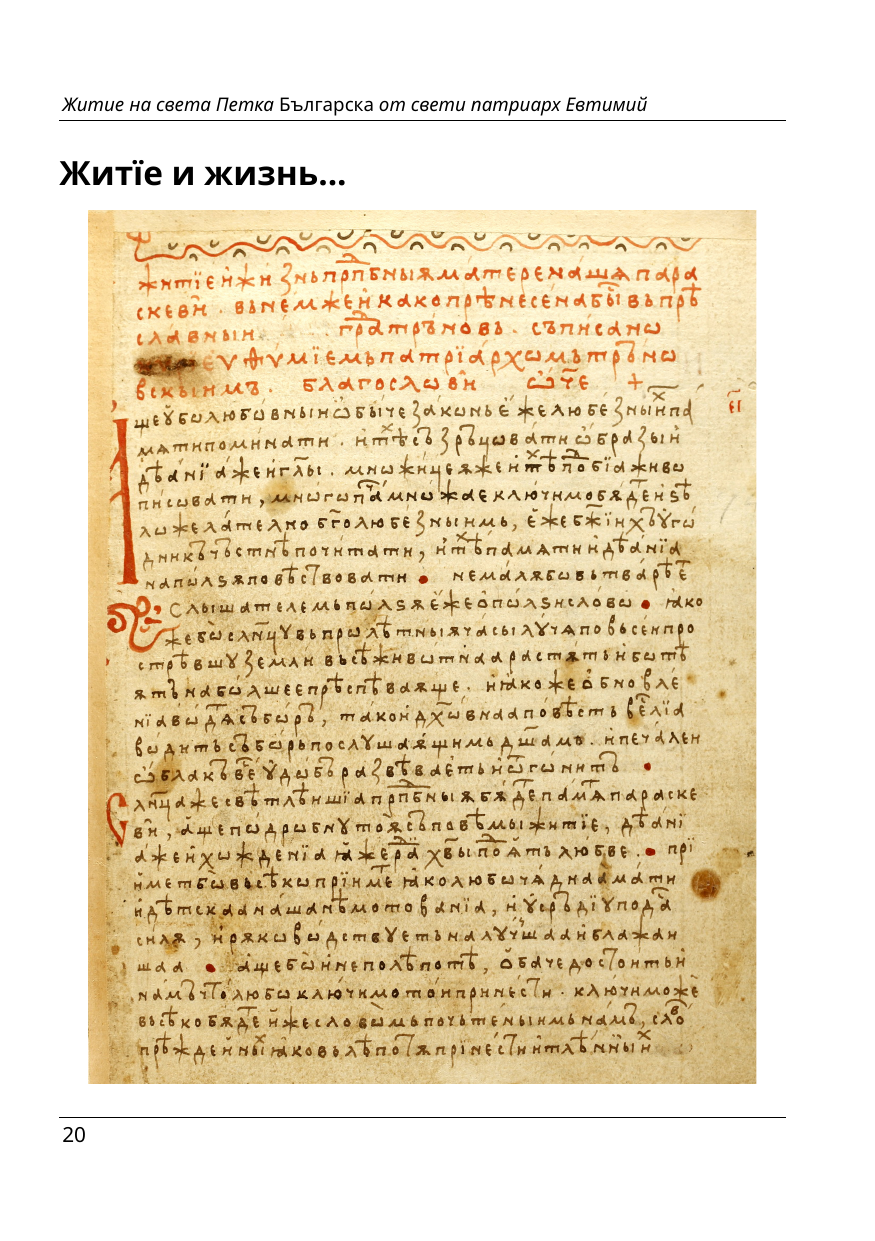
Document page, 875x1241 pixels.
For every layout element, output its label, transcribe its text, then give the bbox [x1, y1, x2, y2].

subtitle Житїе и жизнь... [59, 149, 786, 195]
picture [88, 210, 757, 1084]
